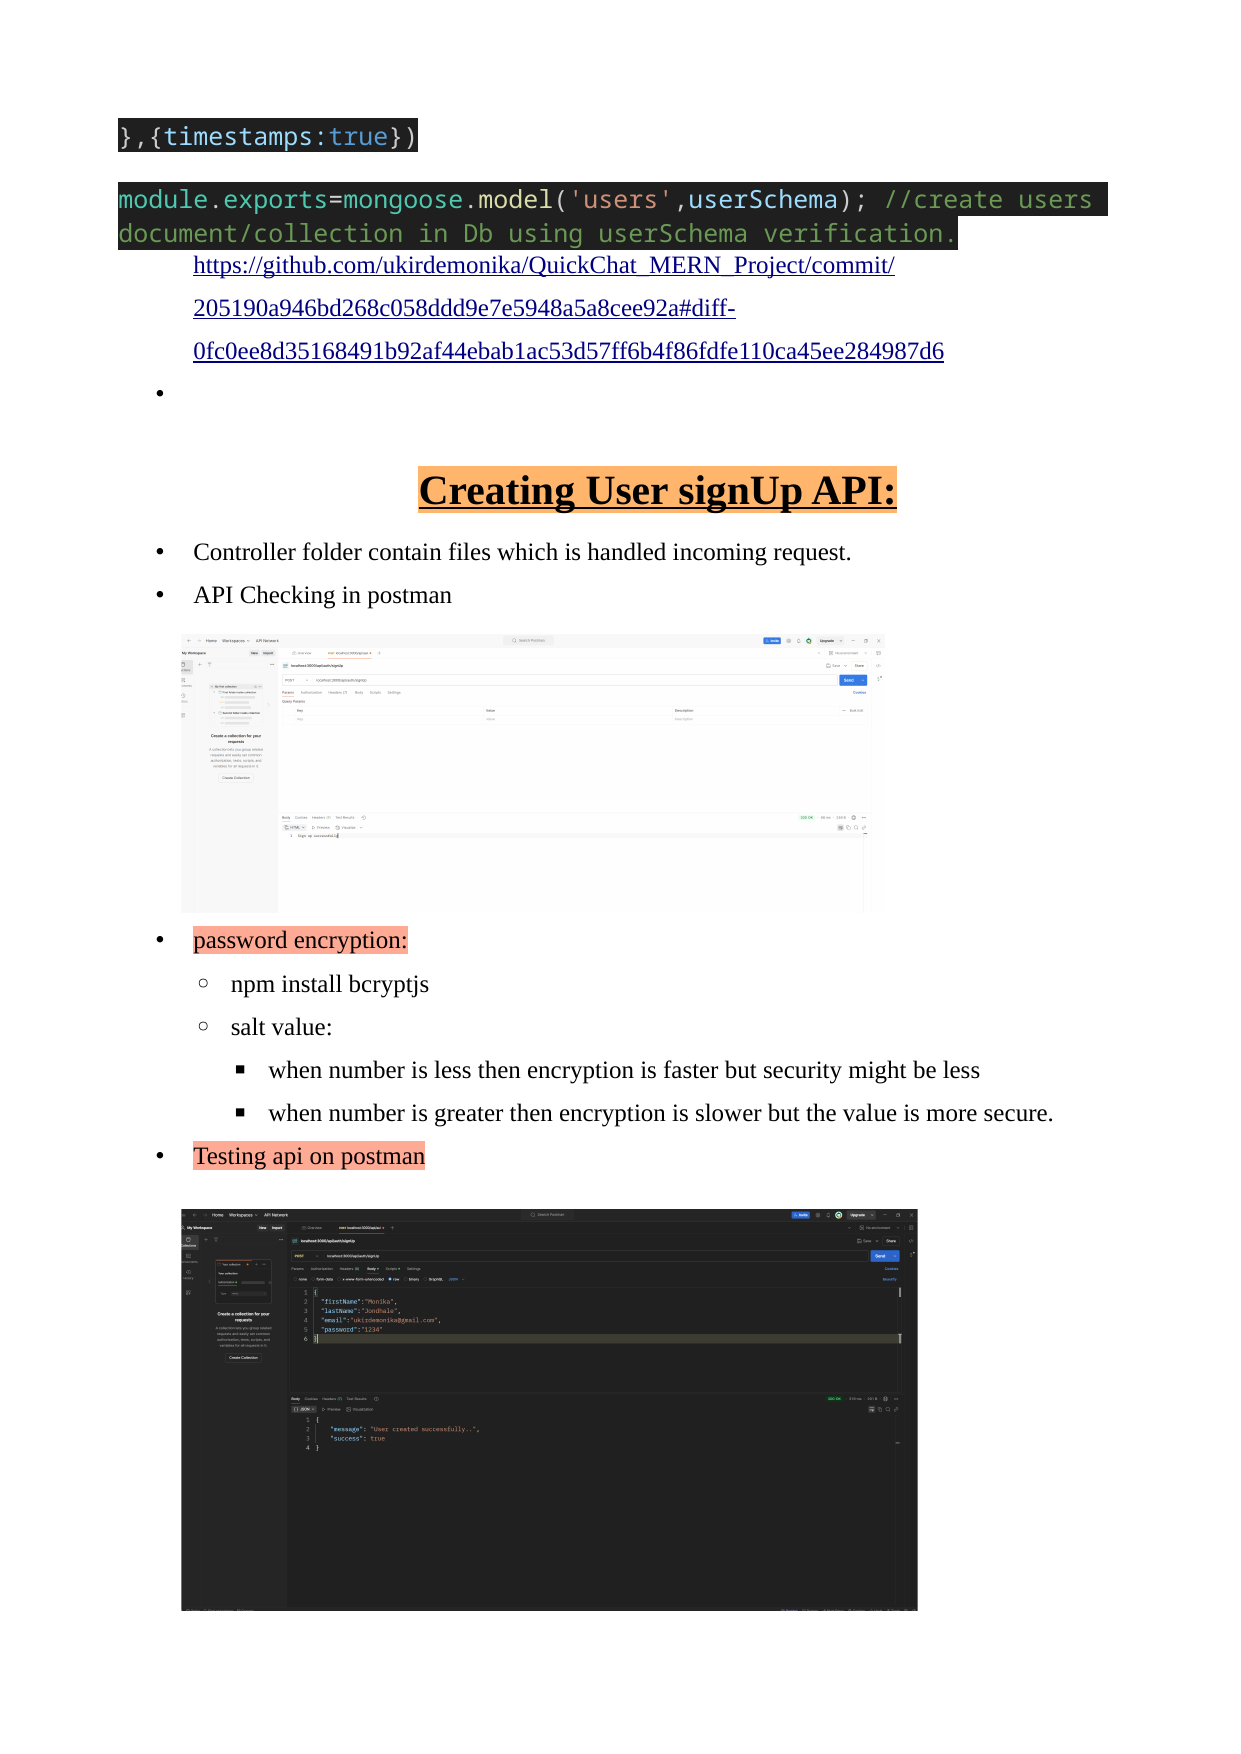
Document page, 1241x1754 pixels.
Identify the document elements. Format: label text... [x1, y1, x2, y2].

text },{timestamps:true}) [118, 118, 1122, 152]
list npm install bcryptjs [193, 969, 1122, 997]
list when number is less then encryption is faster but security might be less [231, 1055, 1122, 1084]
list Testing api on postman [156, 1141, 1122, 1170]
list API Checking in postman [156, 581, 1122, 609]
list Controller folder contain files which is handled incoming request. [156, 537, 1122, 566]
list https://github.com/ukirdemonika/QuickChat_MERN_Project/commit/205190a946bd268c058ddd9e7e5948a5a8cee92a#diff-0fc0ee8d35168491b92af44ebab1ac53d57ff6b4f86fdfe110ca45ee284987d6 [156, 250, 1122, 365]
list salt value: [193, 1012, 1122, 1041]
text module.exports=mongoose.model('users',userSchema); //create users document/collection in Db using userSchema verification. [118, 182, 1122, 250]
list password encryption: [156, 926, 1122, 954]
list when number is greater then encryption is slower but the value is more secure. [231, 1098, 1122, 1127]
list Creating User signUp API: [156, 466, 1122, 513]
